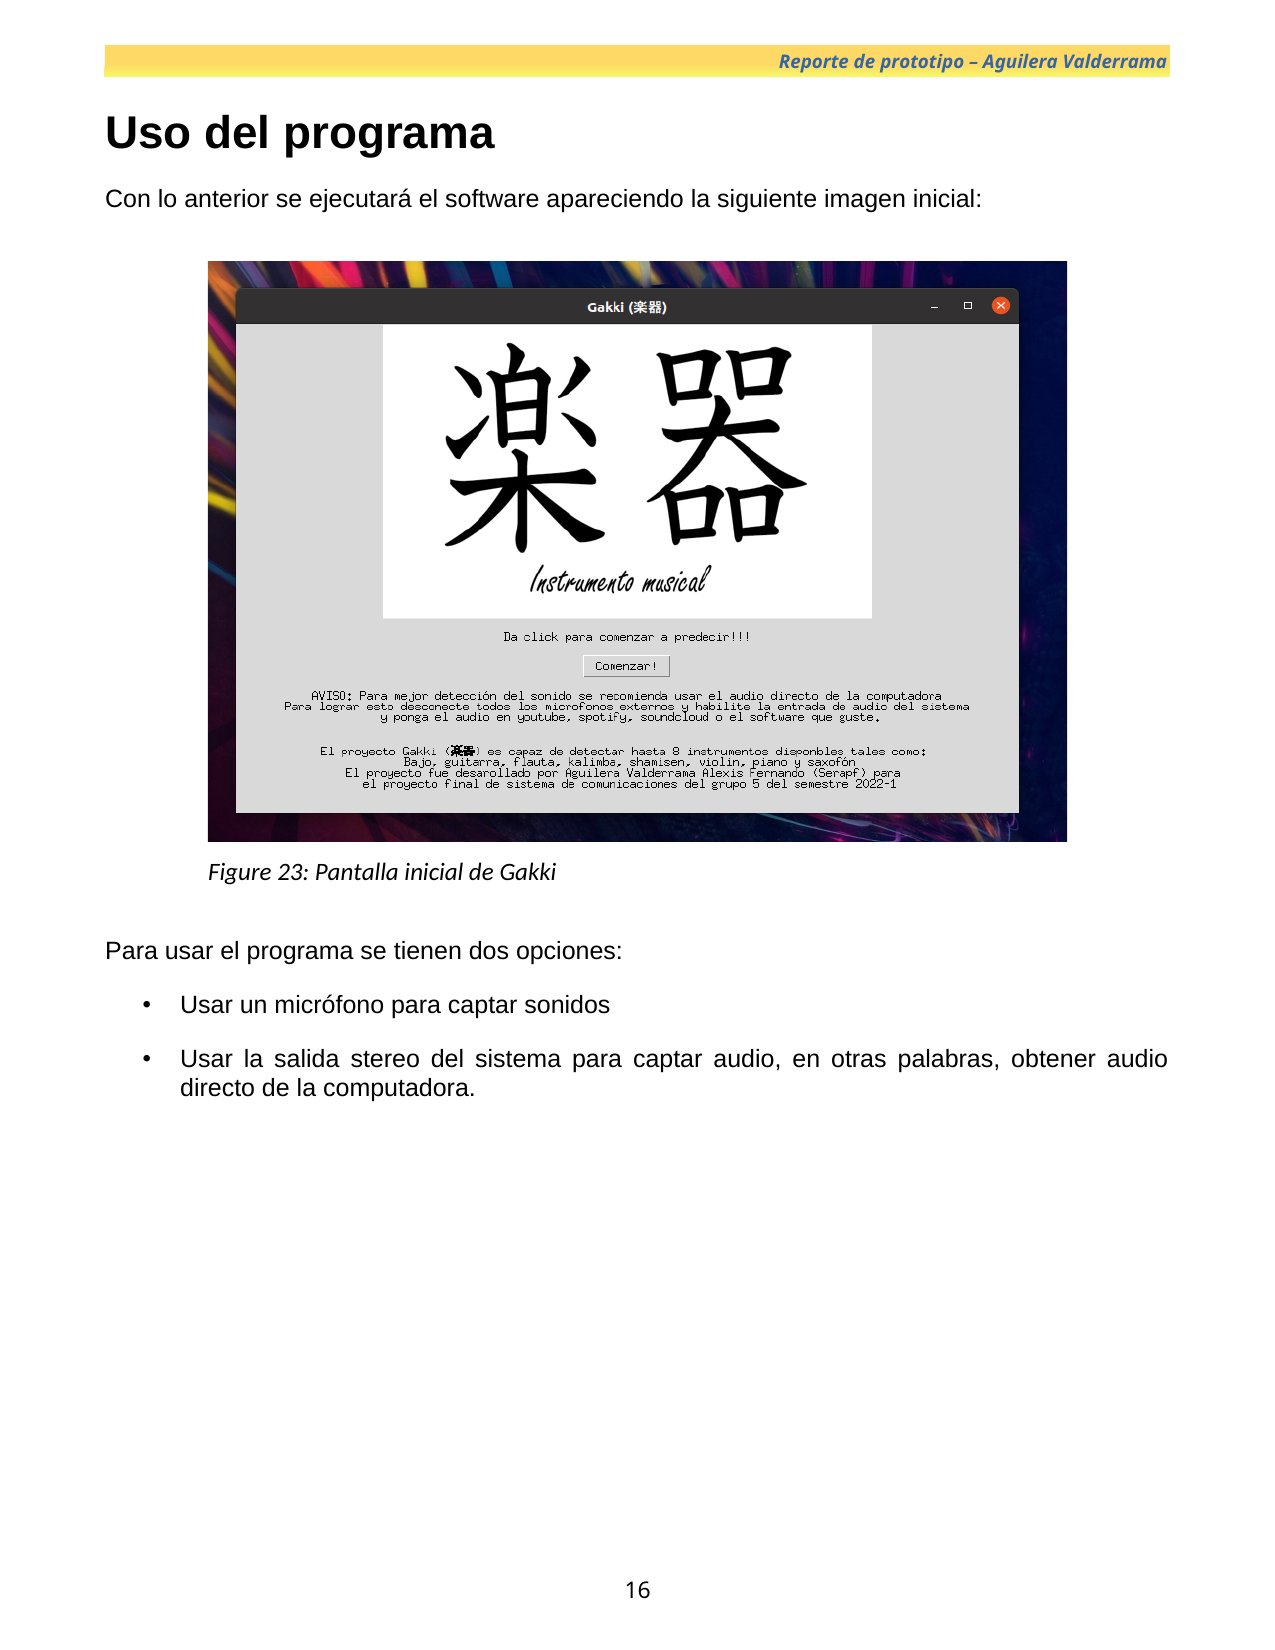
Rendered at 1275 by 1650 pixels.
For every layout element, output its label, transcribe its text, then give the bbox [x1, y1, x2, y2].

text Figure 23: Pantalla inicial de Gakki [208, 842, 1067, 887]
list Usar la salida stereo del sistema para captar audio, en otras palabras, obtener audio directo de la computadora. [142, 1044, 1170, 1101]
list Usar un micrófono para captar sonidos [142, 990, 1170, 1019]
text Con lo anterior se ejecutará el software apareciendo la siguiente imagen inicial: [105, 184, 1170, 212]
text Uso del programa [105, 106, 1170, 159]
picture [207, 261, 1068, 842]
text Para usar el programa se tienen dos opciones: [105, 936, 1170, 965]
